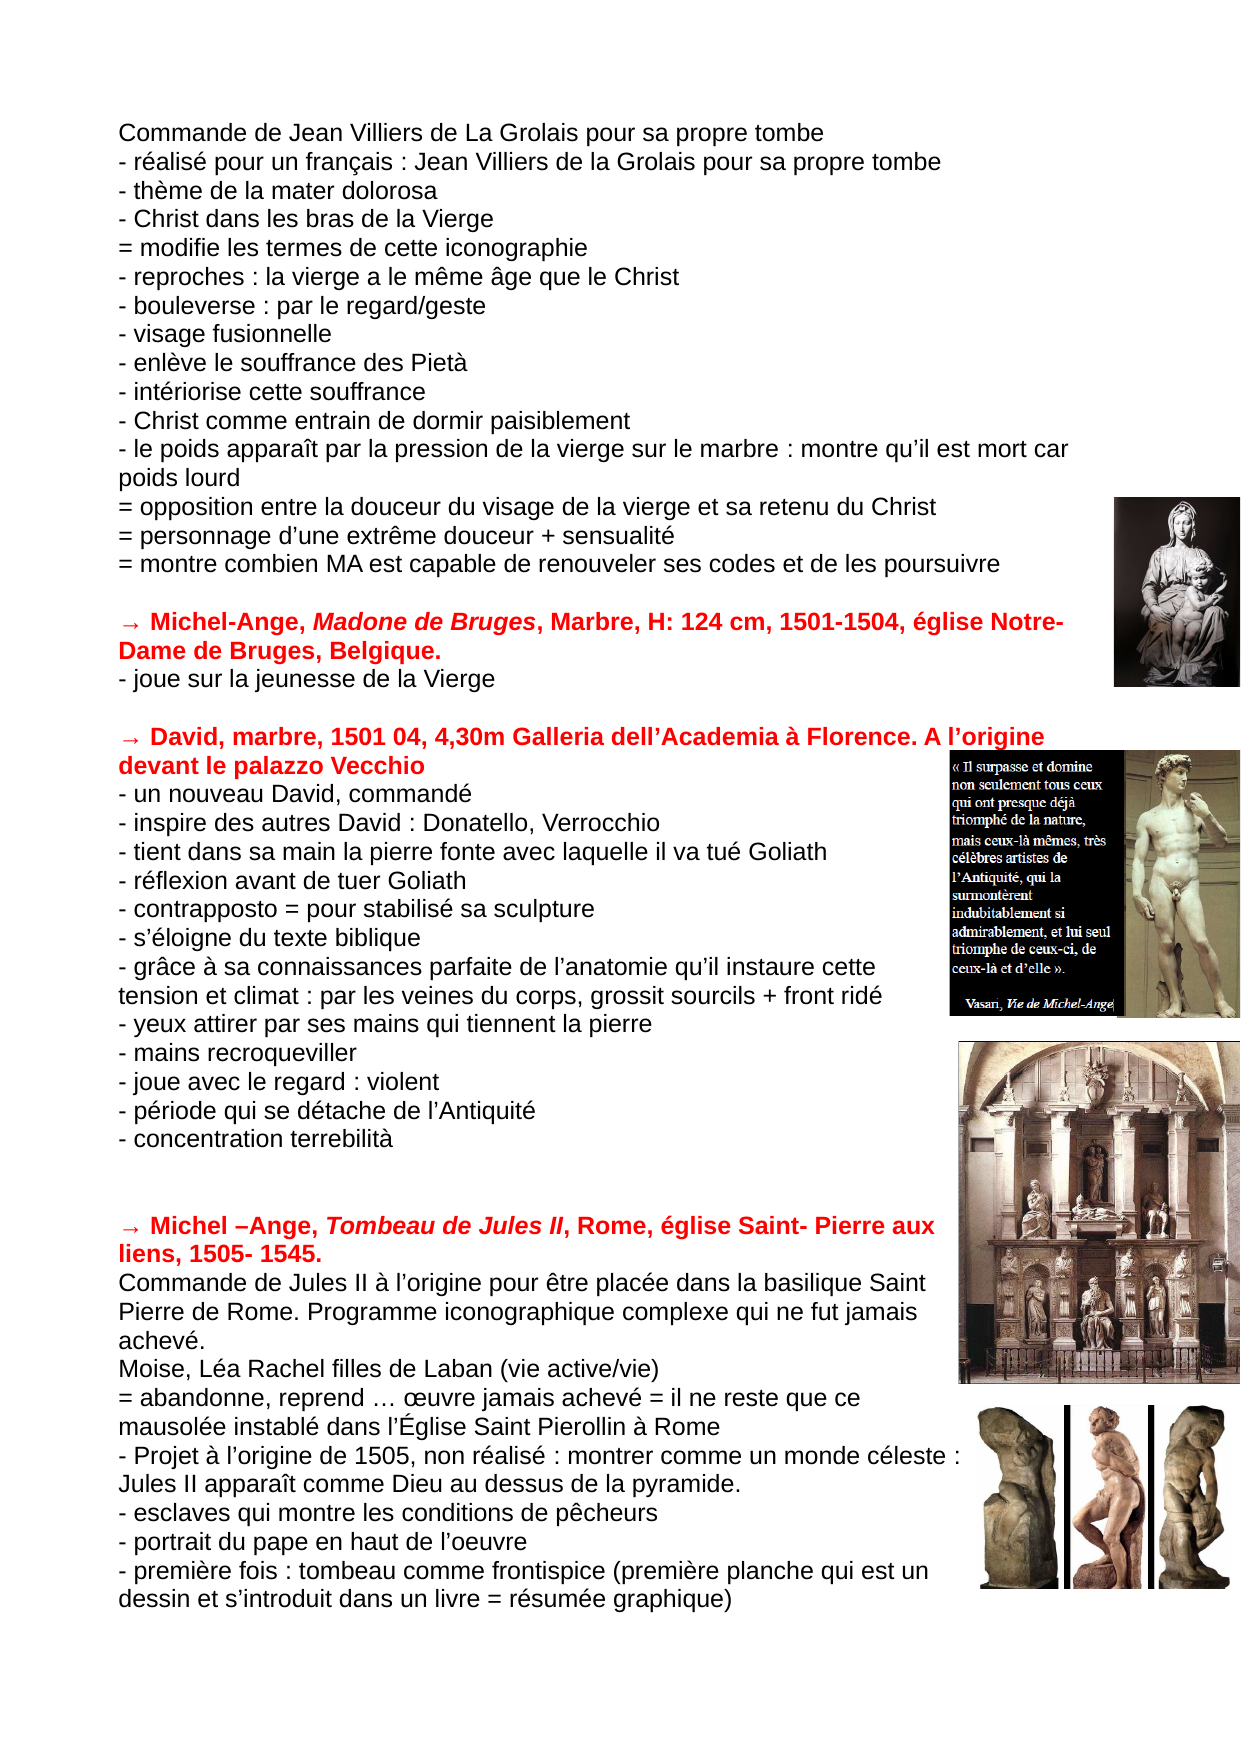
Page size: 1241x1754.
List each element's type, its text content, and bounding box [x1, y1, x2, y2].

text - un nouveau David, commandé [118, 779, 949, 808]
text - joue avec le regard : violent [118, 1067, 958, 1096]
text - inspire des autres David : Donatello, Verrocchio [118, 808, 949, 837]
text - portrait du pape en haut de l’oeuvre [118, 1527, 975, 1556]
text Moise, Léa Rachel filles de Laban (vie active/vie) [118, 1354, 958, 1383]
text = montre combien MA est capable de renouveler ses codes et de les poursuivre [118, 549, 1113, 578]
text - Christ dans les bras de la Vierge [118, 204, 1122, 233]
picture [1113, 497, 1241, 687]
text = modifie les termes de cette iconographie [118, 233, 1122, 262]
text → David, marbre, 1501 04, 4,30m Galleria dell’Academia à Florence. A l’origine devant le palazzo Vecchio [118, 722, 1122, 779]
text - concentration terrebilità [118, 1124, 958, 1153]
text - joue sur la jeunesse de la Vierge [118, 664, 1122, 693]
text - contrapposto = pour stabilisé sa sculpture [118, 894, 949, 923]
picture [958, 1041, 1240, 1384]
text → Michel –Ange, Tombeau de Jules II, Rome, église Saint- Pierre aux liens, 1505- 1545. [118, 1211, 958, 1268]
text - Projet à l’origine de 1505, non réalisé : montrer comme un monde céleste : Jules II apparaît comme Dieu au dessus de la pyramide. [118, 1441, 975, 1498]
text - tient dans sa main la pierre fonte avec laquelle il va tué Goliath [118, 837, 949, 866]
text - réflexion avant de tuer Goliath [118, 866, 949, 894]
text - thème de la mater dolorosa [118, 176, 1122, 204]
text - s’éloigne du texte biblique [118, 923, 949, 952]
text - période qui se détache de l’Antiquité [118, 1096, 958, 1124]
text - yeux attirer par ses mains qui tiennent la pierre [118, 1009, 1122, 1038]
text Commande de Jean Villiers de La Grolais pour sa propre tombe [118, 118, 1122, 147]
text - reproches : la vierge a le même âge que le Christ [118, 262, 1122, 291]
text - le poids apparaît par la pression de la vierge sur le marbre : montre qu’il est mort car poids lourd [118, 434, 1122, 492]
text - grâce à sa connaissances parfaite de l’anatomie qu’il instaure cette tension et climat : par les veines du corps, grossit sourcils + front ridé [118, 952, 949, 1009]
text - Christ comme entrain de dormir paisiblement [118, 406, 1122, 434]
text - visage fusionnelle [118, 319, 1122, 348]
picture [975, 1405, 1230, 1589]
text - bouleverse : par le regard/geste [118, 291, 1122, 319]
picture [949, 750, 1241, 1018]
text = personnage d’une extrême douceur + sensualité [118, 521, 1113, 549]
text - enlève le souffrance des Pietà [118, 348, 1122, 377]
text = abandonne, reprend … œuvre jamais achevé = il ne reste que ce mausolée instablé dans l’Église Saint Pierollin à Rome [118, 1383, 1122, 1441]
text Commande de Jules II à l’origine pour être placée dans la basilique Saint Pierre de Rome. Programme iconographique complexe qui ne fut jamais achevé. [118, 1268, 958, 1354]
text - esclaves qui montre les conditions de pêcheurs [118, 1498, 975, 1527]
text → Michel-Ange, Madone de Bruges, Marbre, H: 124 cm, 1501-1504, église Notre-Dame de Bruges, Belgique. [118, 607, 1113, 664]
text - mains recroqueviller [118, 1038, 1122, 1067]
text = opposition entre la douceur du visage de la vierge et sa retenu du Christ [118, 492, 1122, 521]
text - intériorise cette souffrance [118, 377, 1122, 406]
text - réalisé pour un français : Jean Villiers de la Grolais pour sa propre tombe [118, 147, 1122, 176]
text - première fois : tombeau comme frontispice (première planche qui est un dessin et s’introduit dans un livre = résumée graphique) [118, 1556, 1122, 1613]
